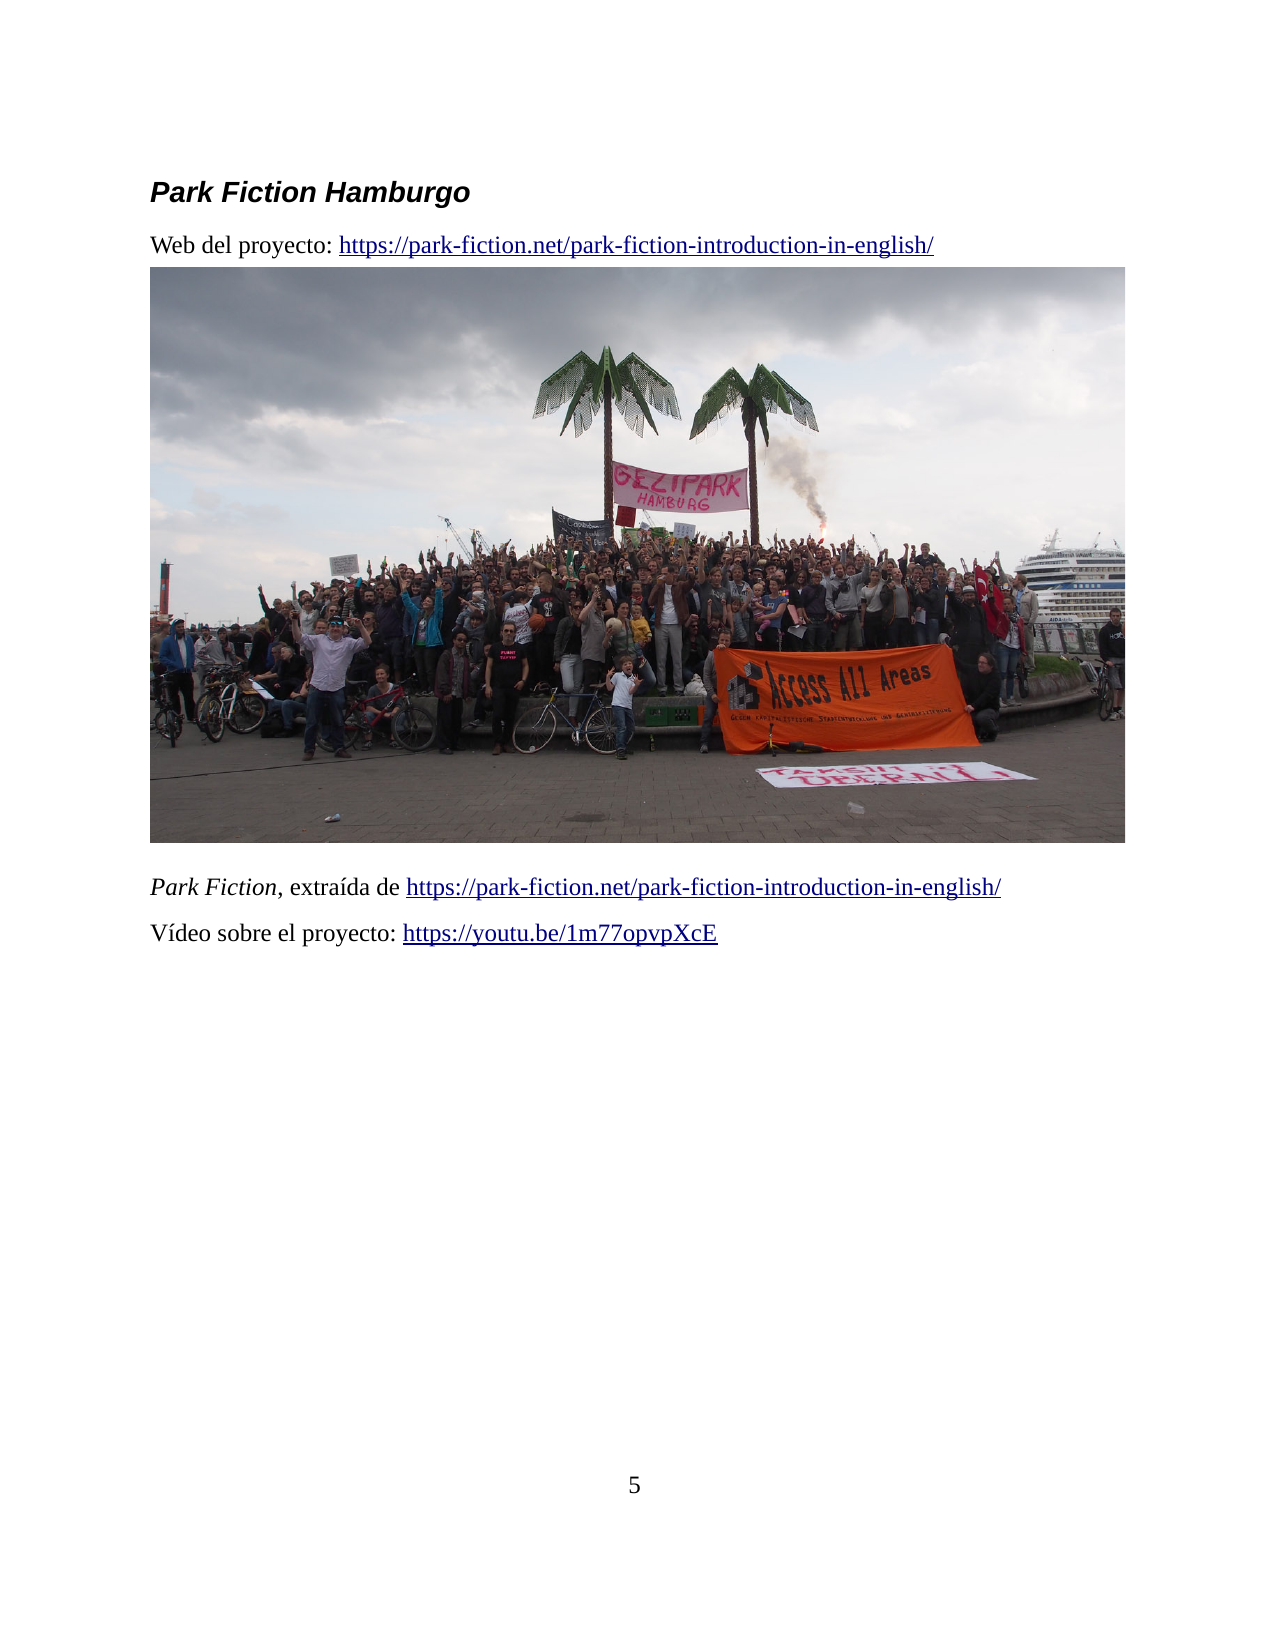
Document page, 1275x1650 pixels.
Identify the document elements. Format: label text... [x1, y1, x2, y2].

text Vídeo sobre el proyecto: https://youtu.be/1m77opvpXcE [150, 918, 1125, 947]
picture [150, 267, 1125, 843]
text Web del proyecto: https://park-fiction.net/park-fiction-introduction-in-english/ [150, 230, 1125, 259]
subtitle Park Fiction Hamburgo [150, 175, 1125, 208]
text Park Fiction, extraída de https://park-fiction.net/park-fiction-introduction-in-english/ [150, 843, 1125, 900]
